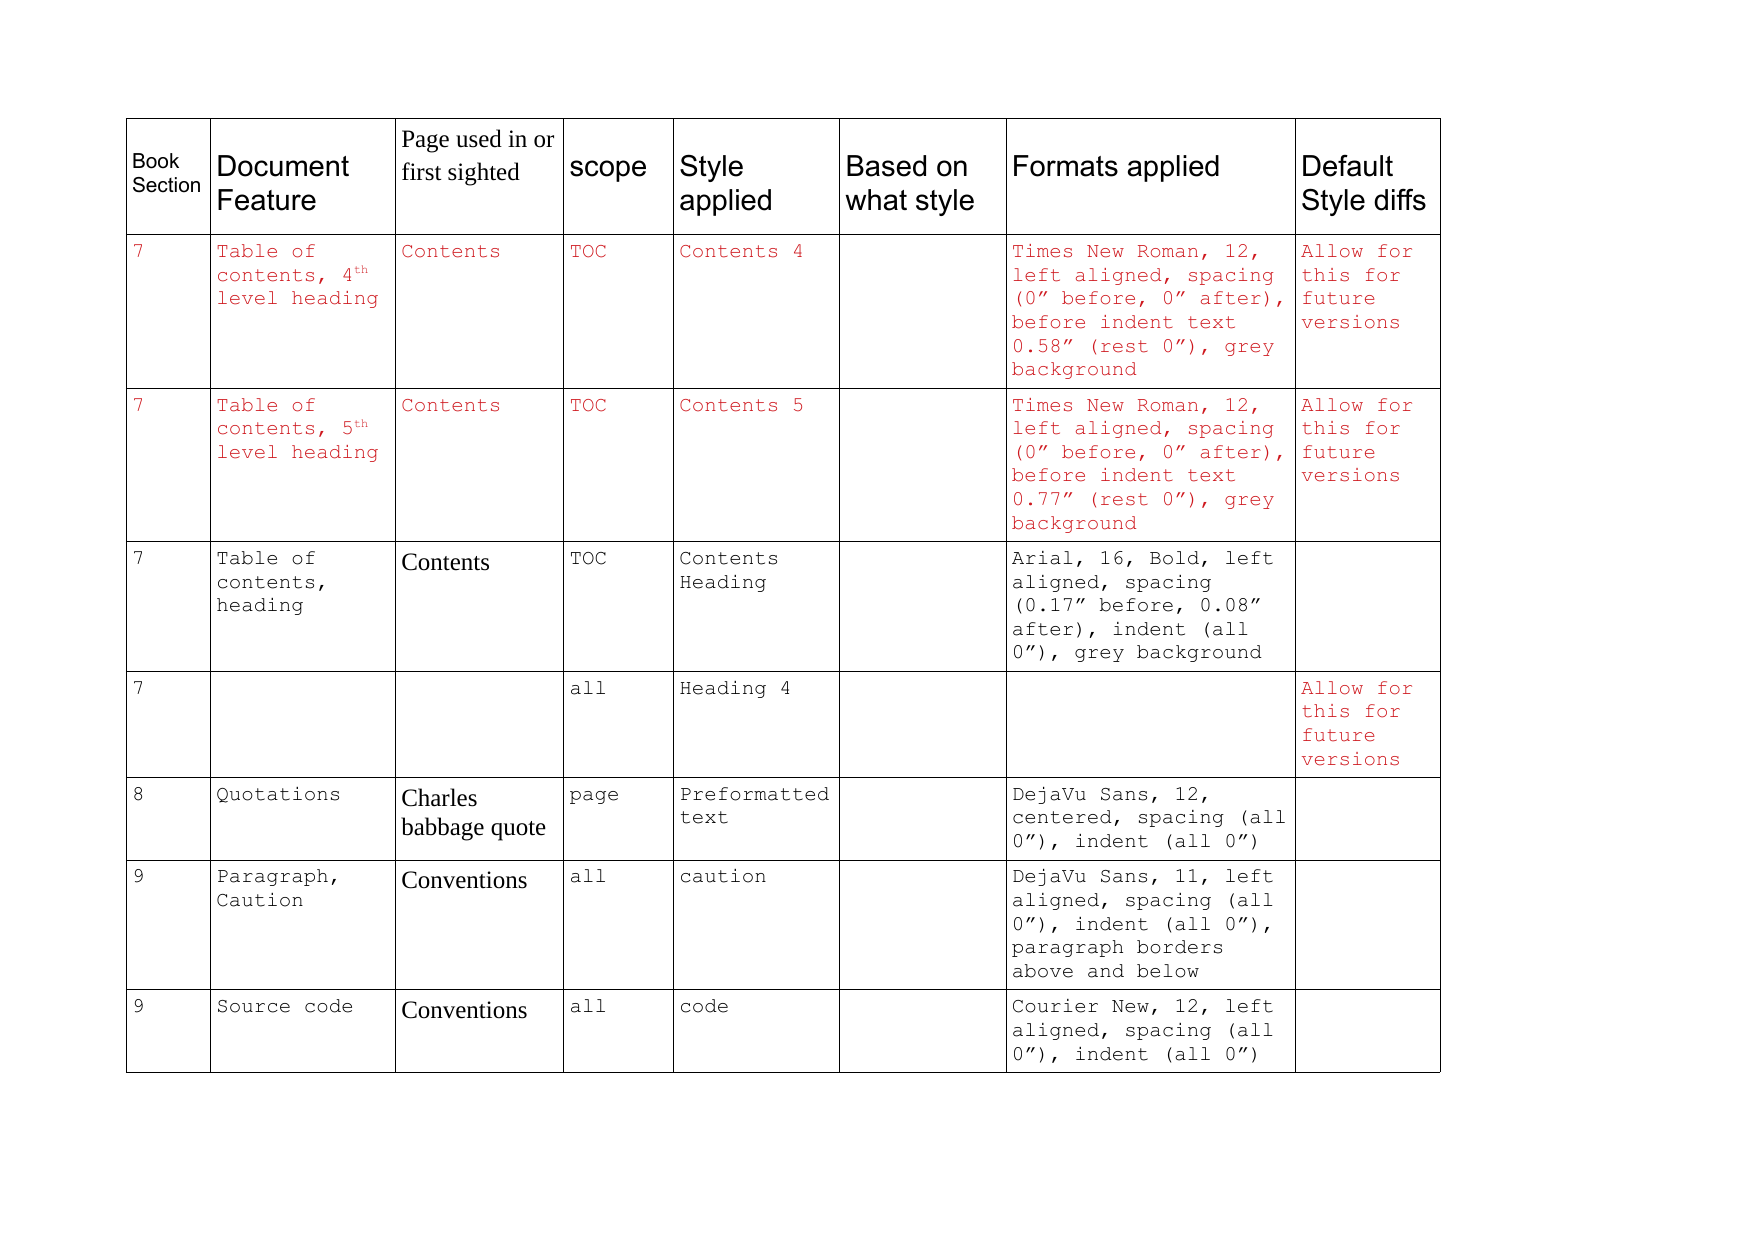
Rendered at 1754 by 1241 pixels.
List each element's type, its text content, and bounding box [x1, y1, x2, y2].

table_cell 7 [127, 672, 210, 777]
table_cell Conventions [396, 861, 563, 989]
table_cell Table of contents, 4th level heading [211, 235, 395, 388]
table_cell [1296, 778, 1440, 859]
table_cell Quotations [211, 778, 395, 859]
table_cell DejaVu Sans, 12, centered, spacing (all 0”), indent (all 0”) [1007, 778, 1295, 859]
table_cell [840, 990, 1006, 1072]
table_cell [840, 235, 1006, 388]
table_cell Table of contents, 5th level heading [211, 389, 395, 541]
table_cell [396, 672, 563, 777]
table_cell Table of contents, heading [211, 542, 395, 671]
table_header Based on what style [840, 119, 1006, 234]
table_cell page [564, 778, 673, 859]
table_cell TOC [564, 389, 673, 541]
table_cell Paragraph, Caution [211, 861, 395, 989]
table_cell Contents 5 [674, 389, 839, 541]
table_cell Contents [396, 542, 563, 671]
table_cell 9 [127, 990, 210, 1072]
table_cell [840, 861, 1006, 989]
table_cell [1296, 990, 1440, 1072]
table_cell Allow for this for future versions [1296, 389, 1440, 541]
table_cell [1296, 861, 1440, 989]
table_cell code [674, 990, 839, 1072]
table_cell Contents [396, 235, 563, 388]
table_cell Contents [396, 389, 563, 541]
table_header scope [564, 119, 673, 234]
table_cell [1007, 672, 1295, 777]
table_header Book Section [127, 119, 210, 234]
table_cell 9 [127, 861, 210, 989]
table_cell Times New Roman, 12, left aligned, spacing (0” before, 0” after), before indent text 0.77” (rest 0”), grey background [1007, 389, 1295, 541]
table_cell all [564, 861, 673, 989]
table_cell TOC [564, 235, 673, 388]
table_cell 7 [127, 389, 210, 541]
table_cell [211, 672, 395, 777]
table_cell Conventions [396, 990, 563, 1072]
table_header Formats applied [1007, 119, 1295, 234]
table_header Default Style diffs [1296, 119, 1440, 234]
table_cell Contents Heading [674, 542, 839, 671]
table_cell [840, 542, 1006, 671]
table_cell all [564, 990, 673, 1072]
table_cell caution [674, 861, 839, 989]
table_cell 8 [127, 778, 210, 859]
table_cell [840, 778, 1006, 859]
table_cell TOC [564, 542, 673, 671]
table_cell Contents 4 [674, 235, 839, 388]
table_cell Allow for this for future versions [1296, 672, 1440, 777]
table_cell [840, 389, 1006, 541]
table_cell 7 [127, 542, 210, 671]
table_cell 7 [127, 235, 210, 388]
table_cell Arial, 16, Bold, left aligned, spacing (0.17” before, 0.08” after), indent (all 0”), grey background [1007, 542, 1295, 671]
table_cell Charles babbage quote [396, 778, 563, 859]
table_cell Allow for this for future versions [1296, 235, 1440, 388]
table_cell DejaVu Sans, 11, left aligned, spacing (all 0”), indent (all 0”), paragraph borders above and below [1007, 861, 1295, 989]
table_cell Heading 4 [674, 672, 839, 777]
table_cell Source code [211, 990, 395, 1072]
table_cell Times New Roman, 12, left aligned, spacing (0” before, 0” after), before indent text 0.58” (rest 0”), grey background [1007, 235, 1295, 388]
table_header Style applied [674, 119, 839, 234]
table_header Document Feature [211, 119, 395, 234]
table_cell Preformatted text [674, 778, 839, 859]
table_cell all [564, 672, 673, 777]
table_cell Courier New, 12, left aligned, spacing (all 0”), indent (all 0”) [1007, 990, 1295, 1072]
table_cell [840, 672, 1006, 777]
table_header Page used in or first sighted [396, 119, 563, 234]
table_cell [1296, 542, 1440, 671]
